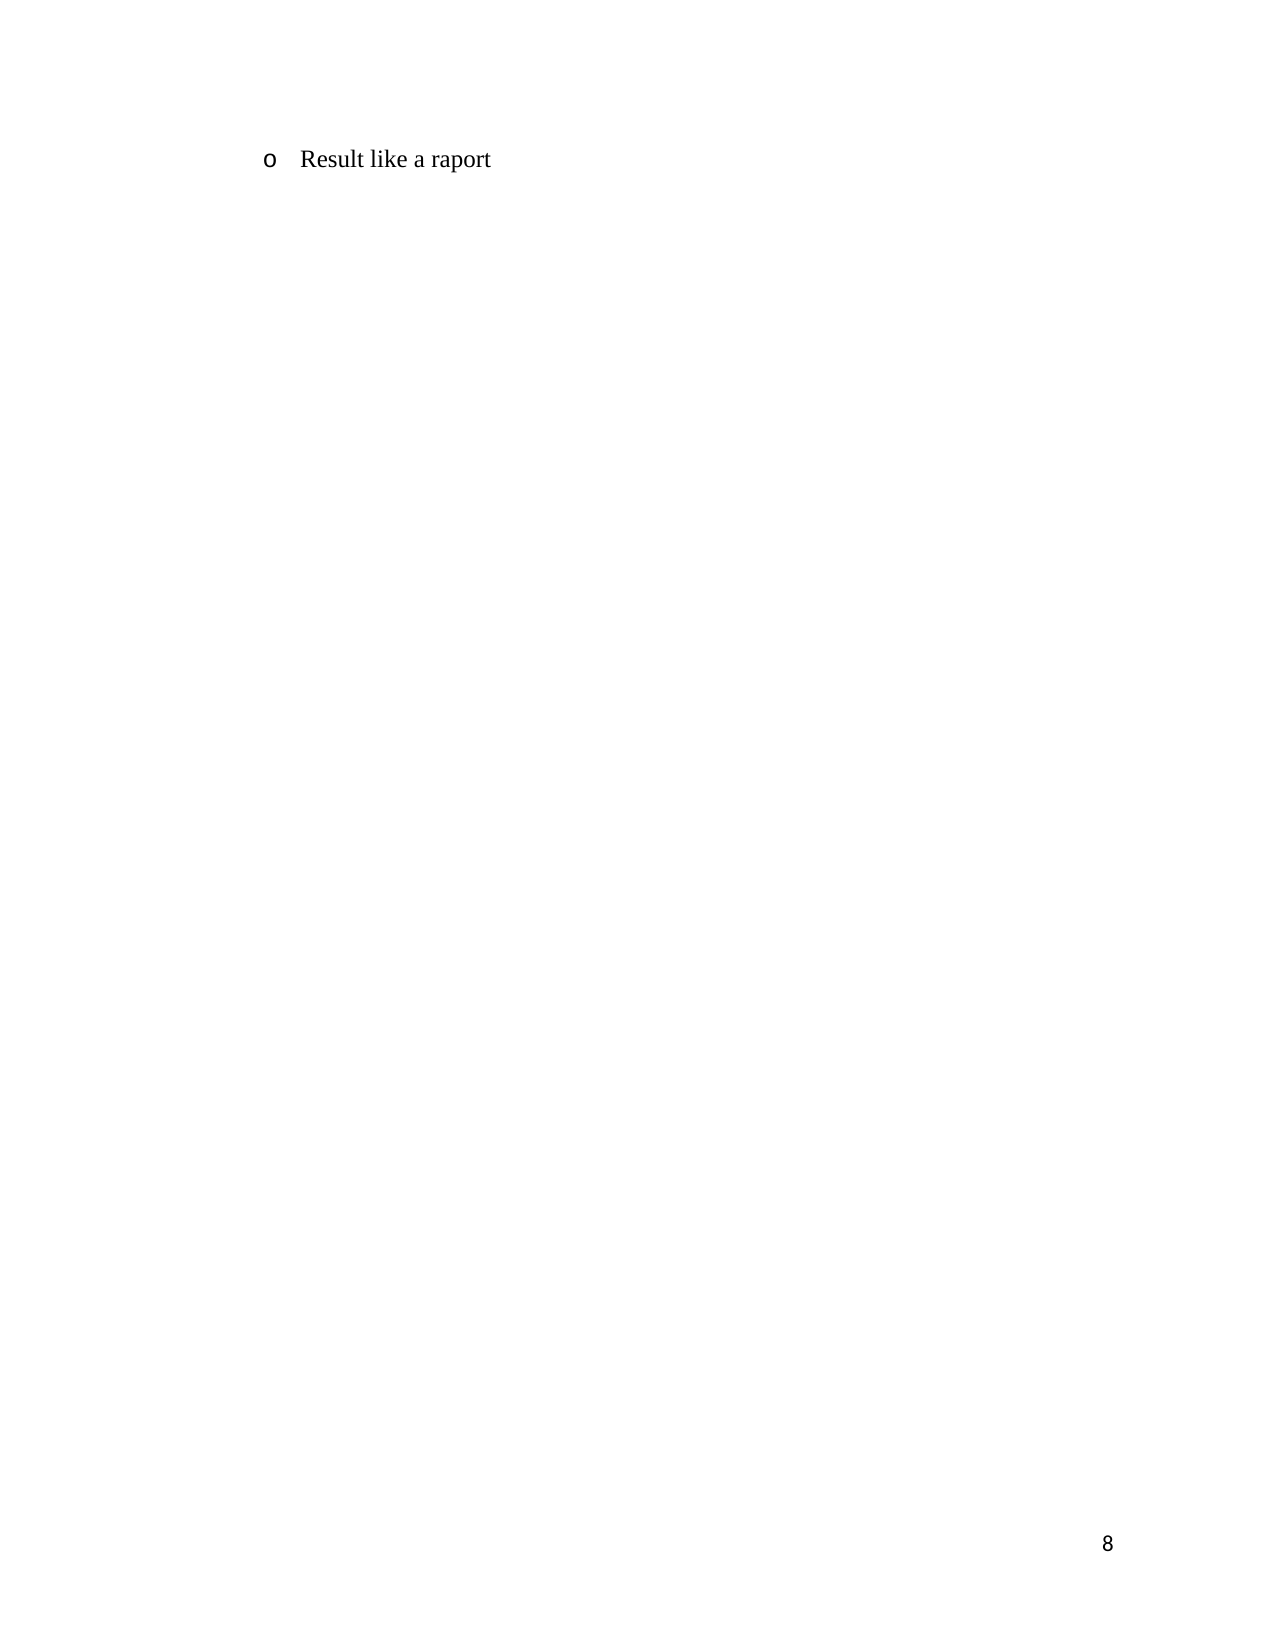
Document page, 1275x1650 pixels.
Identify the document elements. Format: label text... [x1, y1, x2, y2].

list Result like a raport [262, 144, 610, 174]
